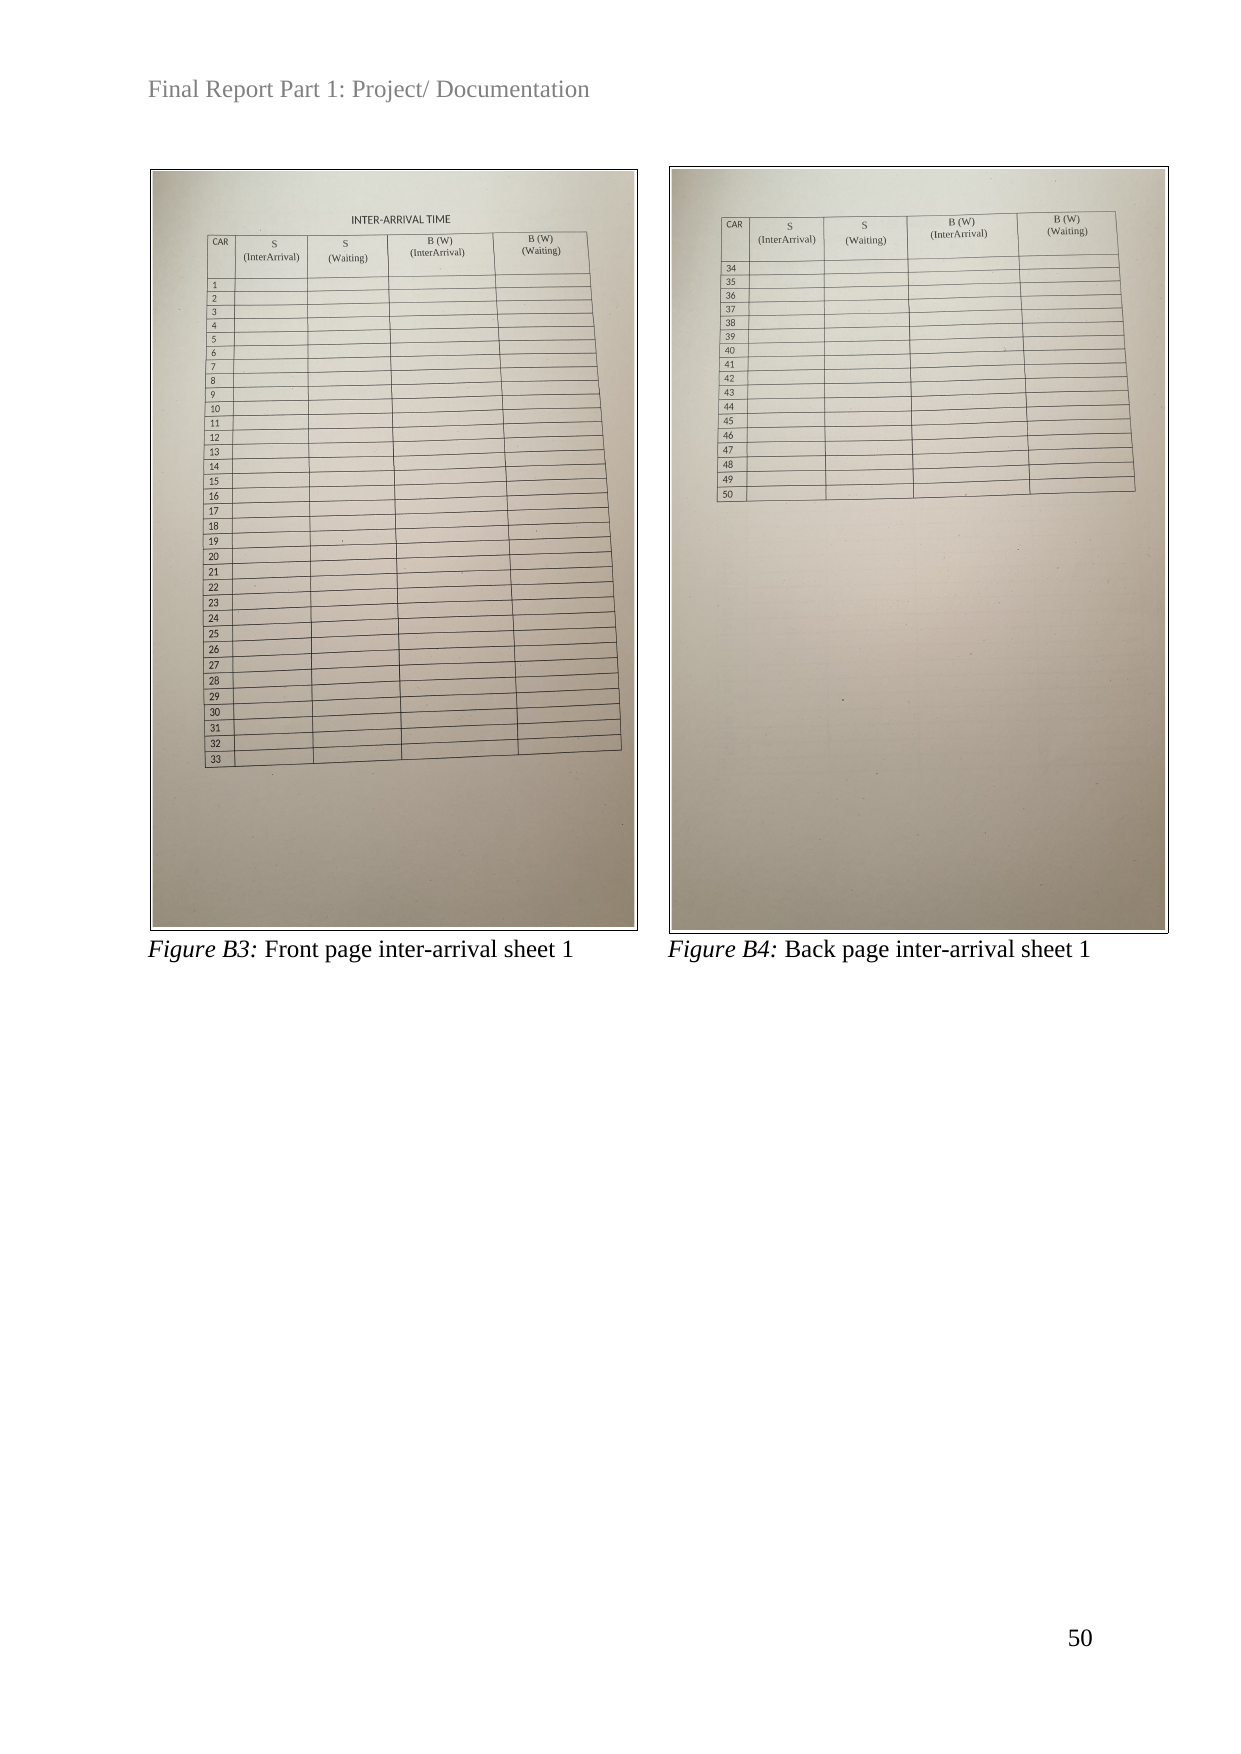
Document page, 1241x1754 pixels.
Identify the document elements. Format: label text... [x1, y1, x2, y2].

text Figure B3: Front page inter-arrival sheet 1 Figure B4: Back page inter-arrival sheet 1 [148, 874, 1093, 963]
picture [152, 171, 635, 927]
picture [671, 169, 1166, 930]
